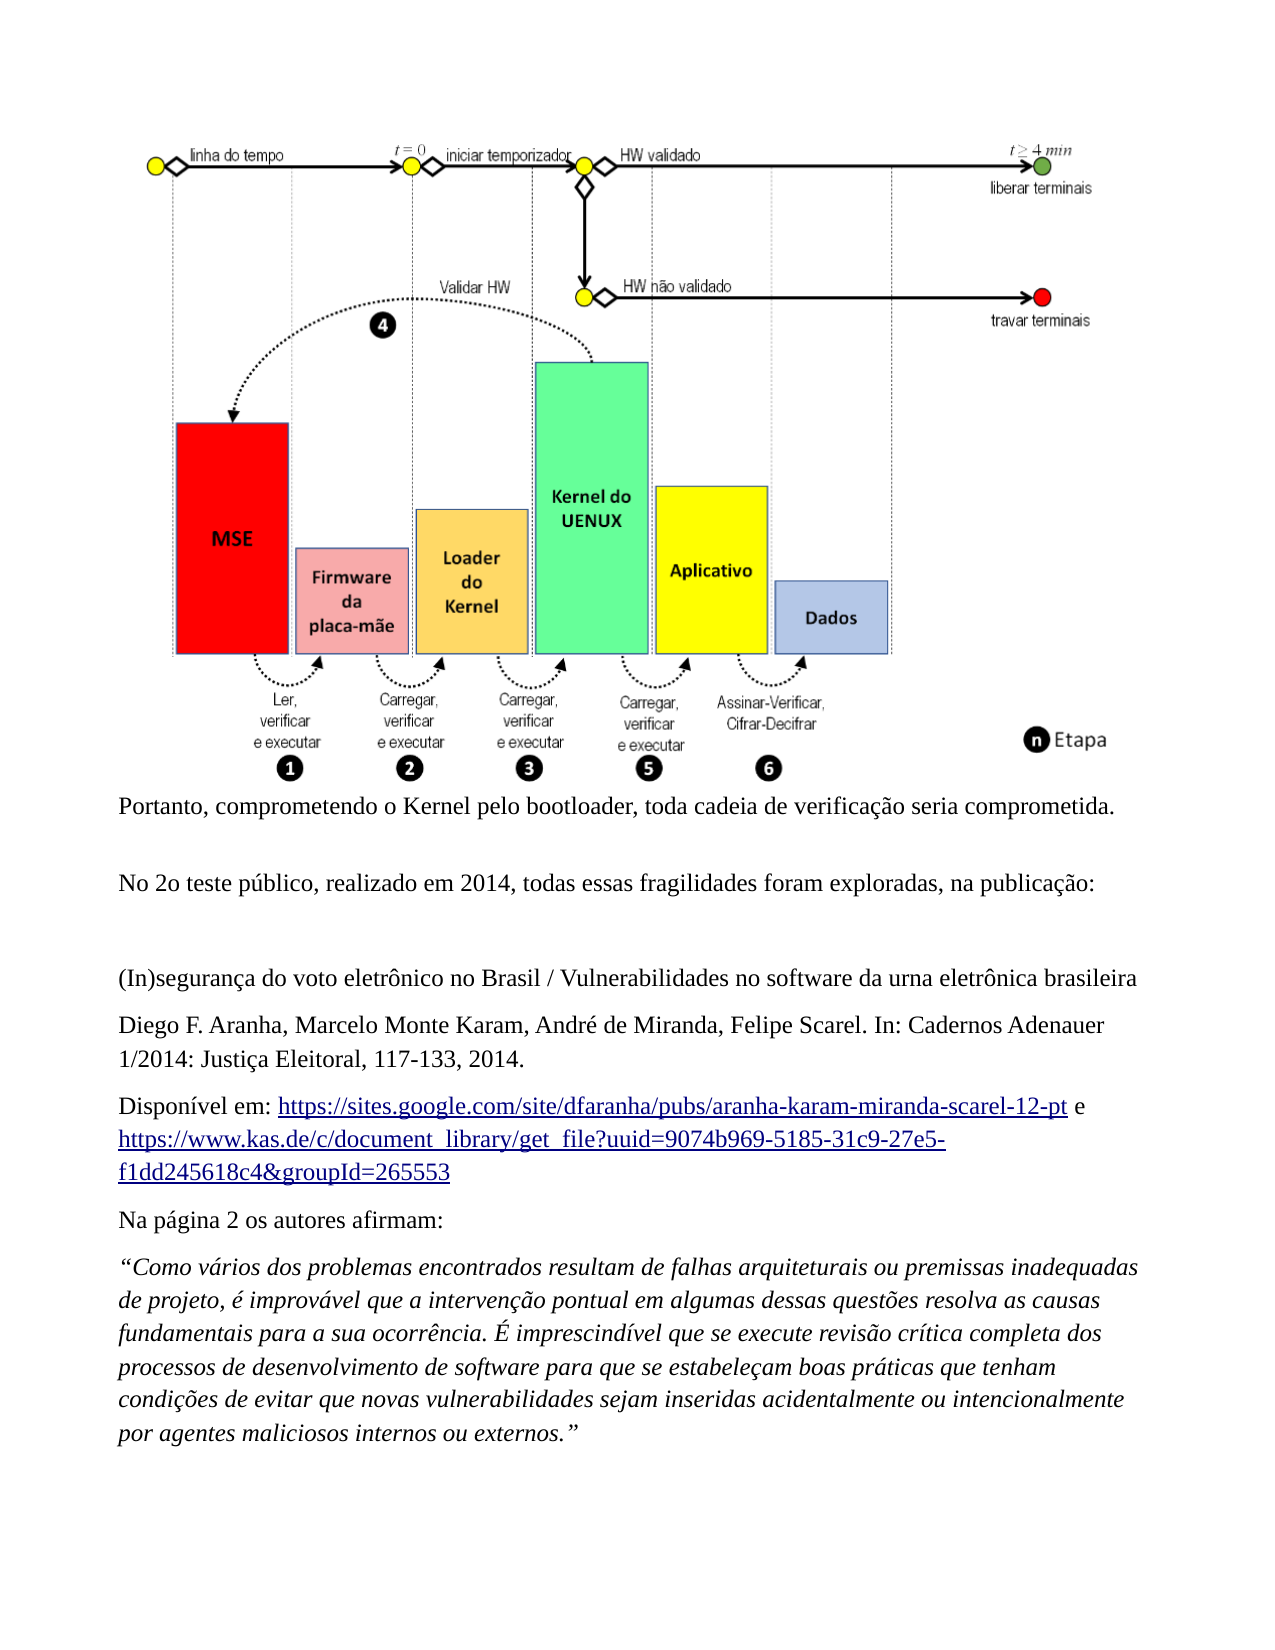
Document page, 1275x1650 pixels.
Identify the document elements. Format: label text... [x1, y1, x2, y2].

text “Como vários dos problemas encontrados resultam de falhas arquiteturais ou premissas inadequadas de projeto, é improvável que a intervenção pontual em algumas dessas questões resolva as causas fundamentais para a sua ocorrência. É imprescindível que se execute revisão crítica completa dos processos de desenvolvimento de software para que se estabeleçam boas práticas que tenham condições de evitar que novas vulnerabilidades sejam inseridas acidentalmente ou intencionalmente por agentes maliciosos internos ou externos.” [118, 1252, 1157, 1446]
text Disponível em: https://sites.google.com/site/dfaranha/pubs/aranha-karam-miranda-scarel-12-pt e https://www.kas.de/c/document_library/get_file?uuid=9074b969-5185-31c9-27e5-f1dd245618c4&groupId=265553 [118, 1091, 1157, 1186]
text Diego F. Aranha, Marcelo Monte Karam, André de Miranda, Felipe Scarel. In: Cadernos Adenauer 1/2014: Justiça Eleitoral, 117-133, 2014. [118, 1011, 1157, 1072]
text Na página 2 os autores afirmam: [118, 1205, 1157, 1234]
text (In)segurança do voto eletrônico no Brasil / Vulnerabilidades no software da urna eletrônica brasileira [118, 963, 1157, 992]
text No 2o teste público, realizado em 2014, todas essas fragilidades foram exploradas, na publicação: [118, 868, 1157, 897]
picture [118, 118, 1157, 792]
text Portanto, comprometendo o Kernel pelo bootloader, toda cadeia de verificação seria comprometida. [118, 792, 1157, 820]
